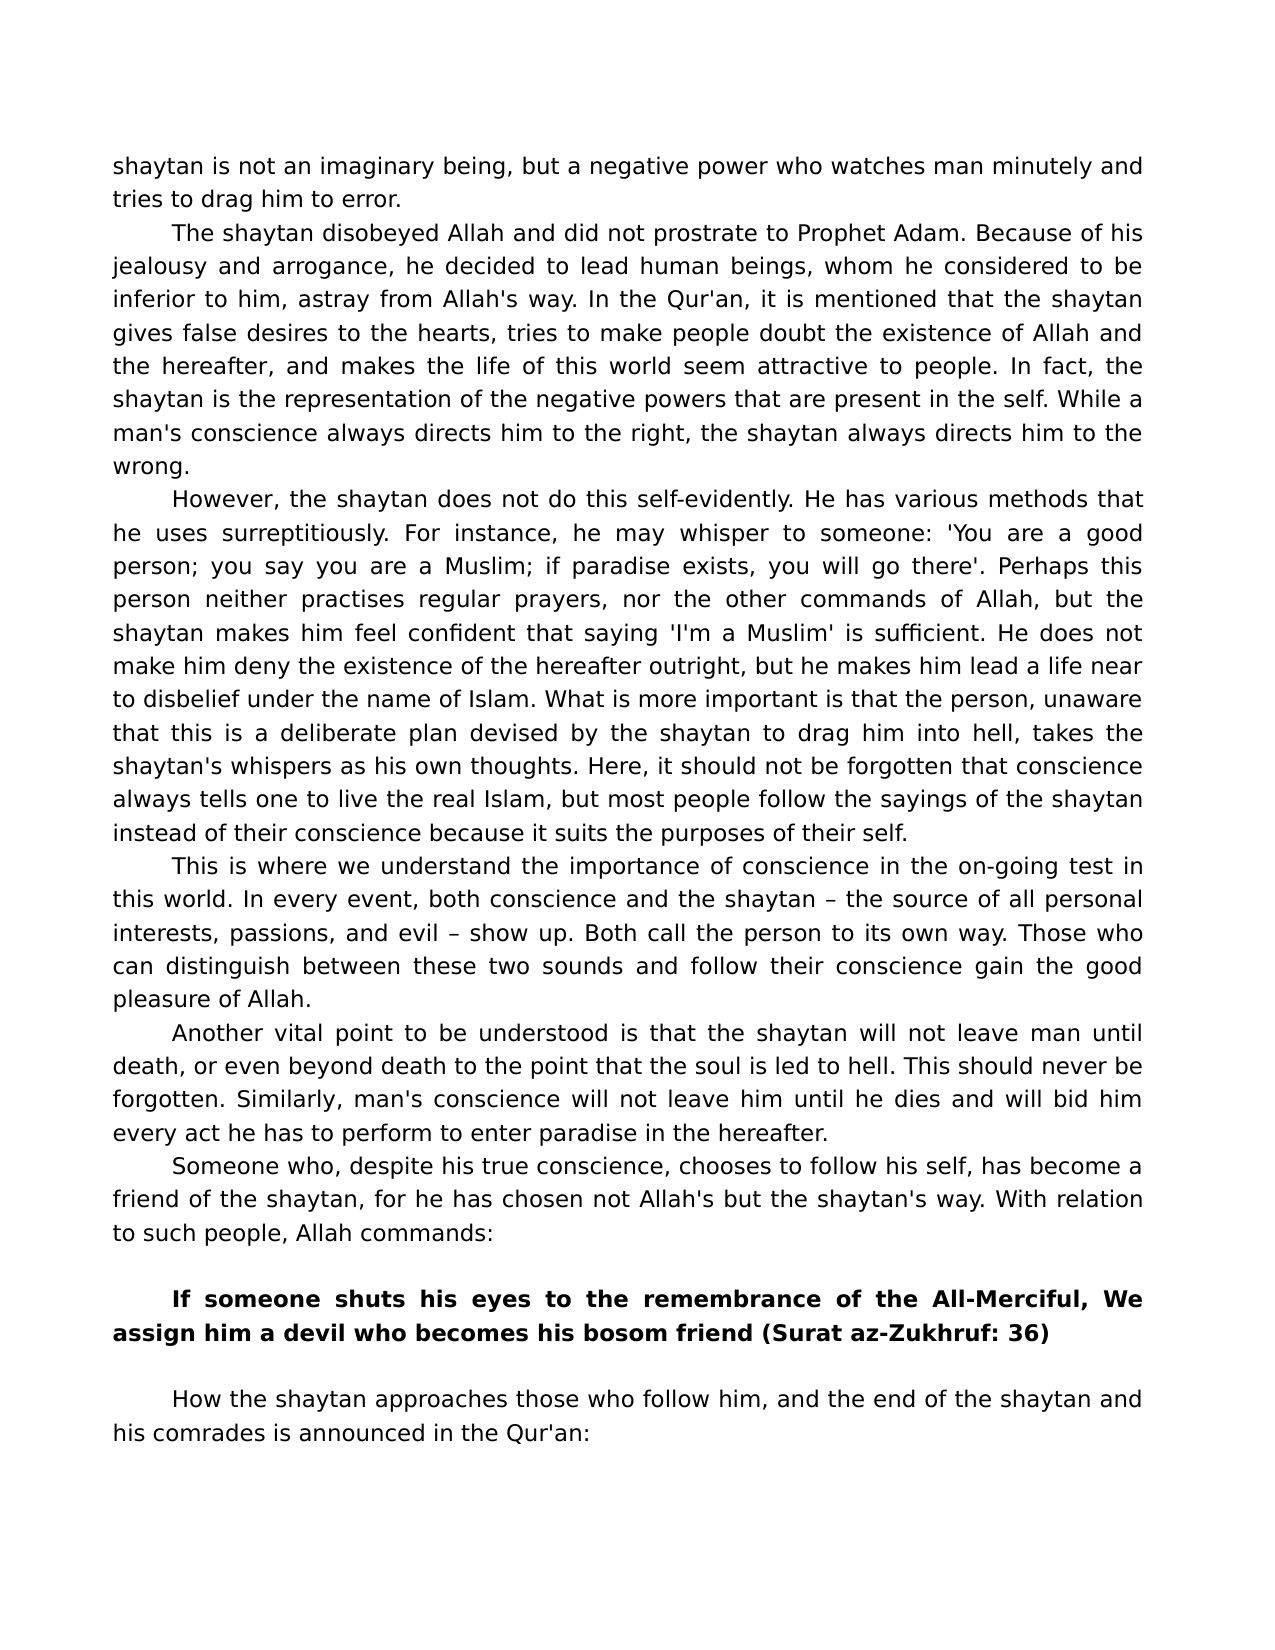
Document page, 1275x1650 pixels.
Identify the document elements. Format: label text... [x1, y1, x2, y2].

text However, the shaytan does not do this self-evidently. He has various methods that he uses surreptitiously. For instance, he may whisper to someone: 'You are a good person; you say you are a Muslim; if paradise exists, you will go there'. Perhaps this person neither practises regular prayers, nor the other commands of Allah, but the shaytan makes him feel confident that saying 'I'm a Muslim' is sufficient. He does not make him deny the existence of the hereafter outright, but he makes him lead a life near to disbelief under the name of Islam. What is more important is that the person, unaware that this is a deliberate plan devised by the shaytan to drag him into hell, takes the shaytan's whispers as his own thoughts. Here, it should not be forgotten that conscience always tells one to live the real Islam, but most people follow the sayings of the shaytan instead of their conscience because it suits the purposes of their self. [112, 481, 1145, 848]
text Someone who, despite his true conscience, chooses to follow his self, has become a friend of the shaytan, for he has chosen not Allah's but the shaytan's way. With relation to such people, Allah commands: [112, 1148, 1145, 1248]
text If someone shuts his eyes to the remembrance of the All-Merciful, We assign him a devil who becomes his bosom friend (Surat az-Zukhruf: 36) [112, 1281, 1145, 1348]
text Another vital point to be understood is that the shaytan will not leave man until death, or even beyond death to the point that the soul is led to hell. This should never be forgotten. Similarly, man's conscience will not leave him until he dies and will bid him every act he has to perform to enter paradise in the hereafter. [112, 1014, 1145, 1148]
text How the shaytan approaches those who follow him, and the end of the shaytan and his comrades is announced in the Qur'an: [112, 1381, 1145, 1448]
text The shaytan disobeyed Allah and did not prostrate to Prophet Adam. Because of his jealousy and arrogance, he decided to lead human beings, whom he considered to be inferior to him, astray from Allah's way. In the Qur'an, it is mentioned that the shaytan gives false desires to the hearts, tries to make people doubt the existence of Allah and the hereafter, and makes the life of this world seem attractive to people. In fact, the shaytan is the representation of the negative powers that are present in the self. While a man's conscience always directs him to the right, the shaytan always directs him to the wrong. [112, 214, 1145, 481]
text This is where we understand the importance of conscience in the on-going test in this world. In every event, both conscience and the shaytan – the source of all personal interests, passions, and evil – show up. Both call the person to its own way. Those who can distinguish between these two sounds and follow their conscience gain the good pleasure of Allah. [112, 848, 1145, 1014]
text shaytan is not an imaginary being, but a negative power who watches man minutely and tries to drag him to error. [112, 148, 1145, 214]
